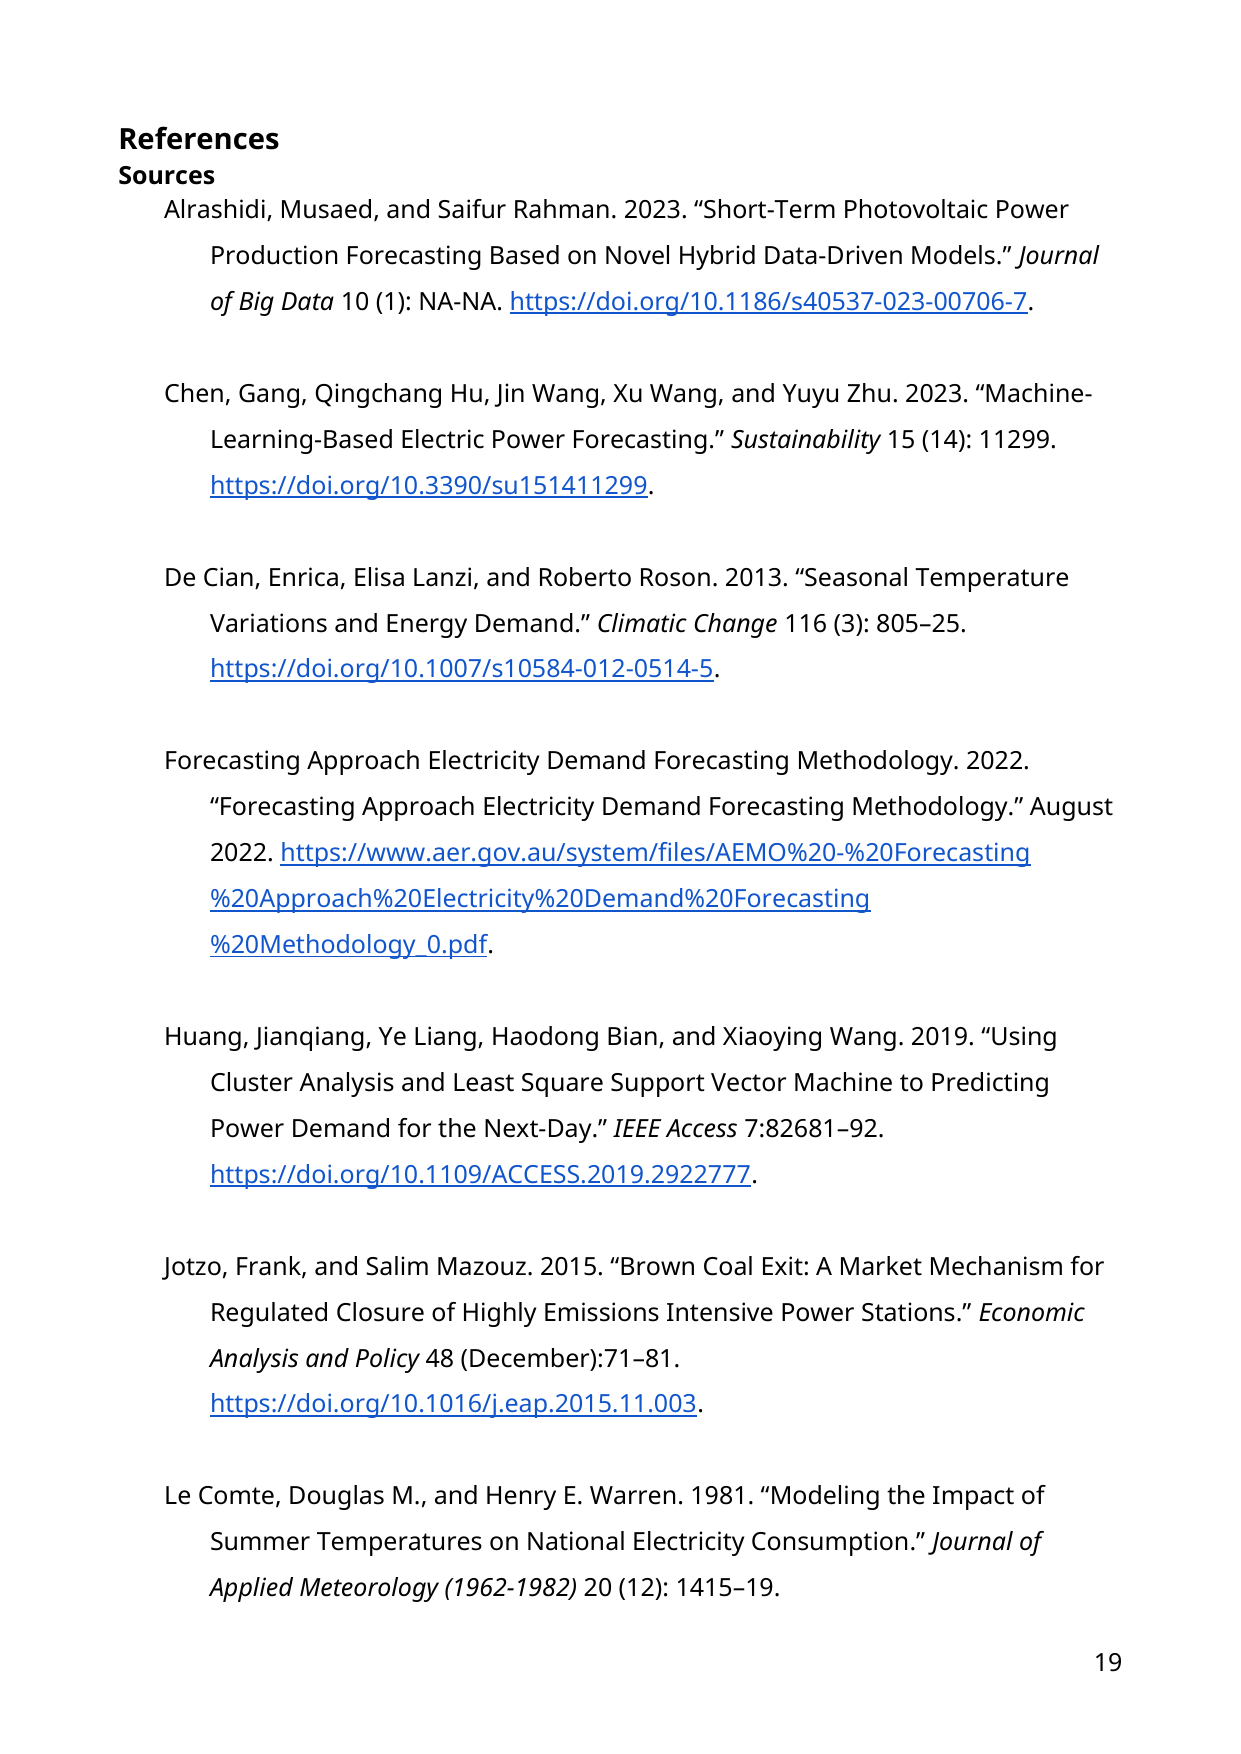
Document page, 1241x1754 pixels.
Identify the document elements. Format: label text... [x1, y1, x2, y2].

text De Cian, Enrica, Elisa Lanzi, and Roberto Roson. 2013. “Seasonal Temperature Variations and Energy Demand.” Climatic Change 116 (3): 805–25. https://doi.org/10.1007/s10584-012-0514-5. [164, 559, 1122, 685]
text Le Comte, Douglas M., and Henry E. Warren. 1981. “Modeling the Impact of Summer Temperatures on National Electricity Consumption.” Journal of Applied Meteorology (1962-1982) 20 (12): 1415–19. [164, 1478, 1122, 1604]
text Jotzo, Frank, and Salim Mazouz. 2015. “Brown Coal Exit: A Market Mechanism for Regulated Closure of Highly Emissions Intensive Power Stations.” Economic Analysis and Policy 48 (December):71–81. https://doi.org/10.1016/j.eap.2015.11.003. [164, 1248, 1122, 1420]
subtitle Sources [118, 158, 1122, 192]
subtitle References [118, 118, 1122, 158]
text Huang, Jianqiang, Ye Liang, Haodong Bian, and Xiaoying Wang. 2019. “Using Cluster Analysis and Least Square Support Vector Machine to Predicting Power Demand for the Next-Day.” IEEE Access 7:82681–92. https://doi.org/10.1109/ACCESS.2019.2922777. [164, 1019, 1122, 1191]
text Forecasting Approach Electricity Demand Forecasting Methodology. 2022. “Forecasting Approach Electricity Demand Forecasting Methodology.” August 2022. https://www.aer.gov.au/system/files/AEMO%20-%20Forecasting%20Approach%20Electricity%20Demand%20Forecasting%20Methodology_0.pdf. [164, 743, 1122, 961]
text Chen, Gang, Qingchang Hu, Jin Wang, Xu Wang, and Yuyu Zhu. 2023. “Machine-Learning-Based Electric Power Forecasting.” Sustainability 15 (14): 11299. https://doi.org/10.3390/su151411299. [164, 376, 1122, 501]
text Alrashidi, Musaed, and Saifur Rahman. 2023. “Short-Term Photovoltaic Power Production Forecasting Based on Novel Hybrid Data-Driven Models.” Journal of Big Data 10 (1): NA-NA. https://doi.org/10.1186/s40537-023-00706-7. [164, 192, 1122, 318]
